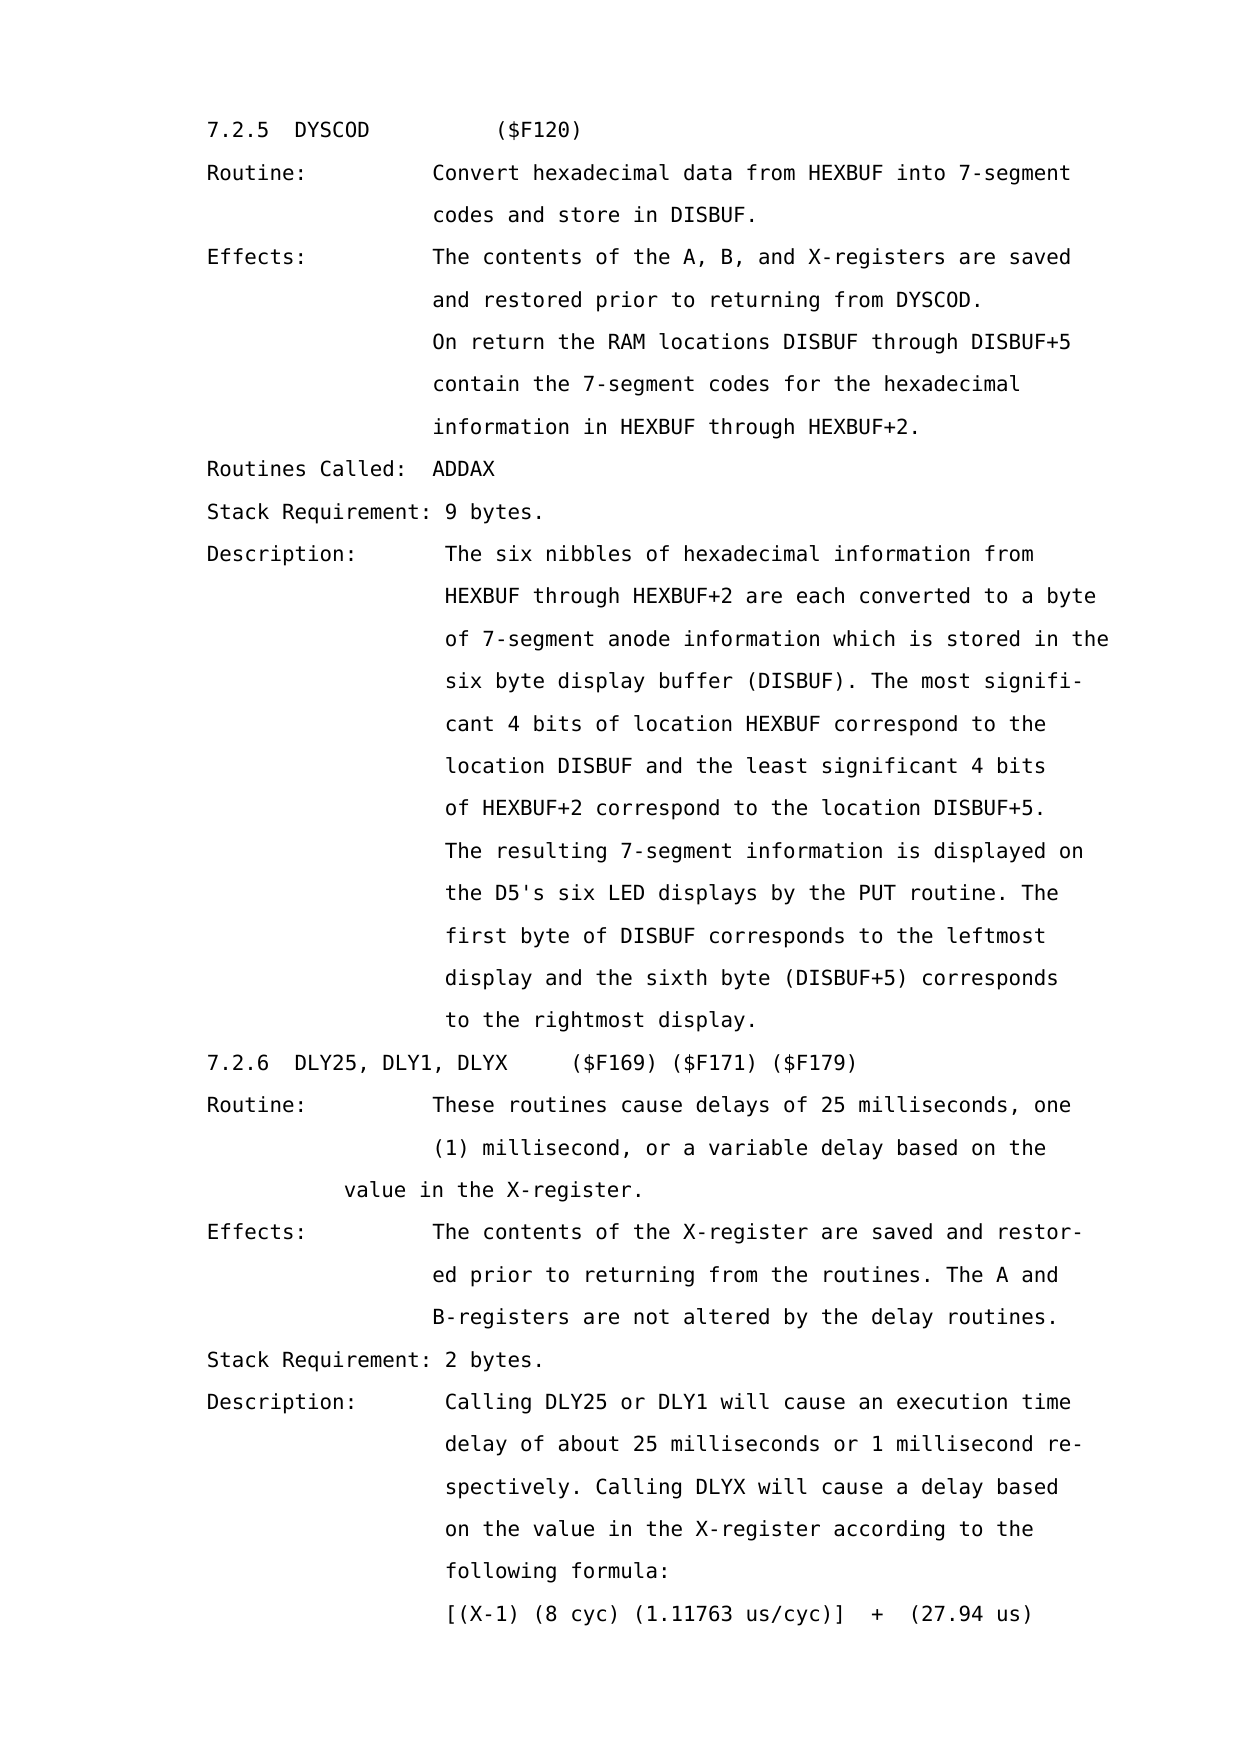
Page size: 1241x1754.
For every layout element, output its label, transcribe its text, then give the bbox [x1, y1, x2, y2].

text display and the sixth byte (DISBUF+5) corresponds [207, 966, 1122, 990]
text Description: Calling DLY25 or DLY1 will cause an execution time [207, 1390, 1122, 1414]
text six byte display buffer (DISBUF). The most signifi- [207, 669, 1122, 693]
text B-registers are not altered by the delay routines. [207, 1305, 1122, 1329]
text location DISBUF and the least significant 4 bits [207, 754, 1122, 778]
text 7.2.6 DLY25, DLY1, DLYX ($F169) ($F171) ($F179) [207, 1051, 1122, 1075]
text Routine: Convert hexadecimal data from HEXBUF into 7-segment [207, 161, 1122, 185]
text Stack Requirement: 2 bytes. [207, 1348, 1122, 1372]
text The resulting 7-segment information is displayed on [207, 839, 1122, 863]
text first byte of DISBUF corresponds to the leftmost [207, 924, 1122, 948]
text following formula: [207, 1559, 1122, 1584]
text Description: The six nibbles of hexadecimal information from [207, 542, 1122, 566]
text Routine: These routines cause delays of 25 milliseconds, one [207, 1093, 1122, 1117]
text and restored prior to returning from DYSCOD. [207, 288, 1122, 312]
text Effects: The contents of the X-register are saved and restor- [207, 1220, 1122, 1245]
text (1) millisecond, or a variable delay based on the [207, 1136, 1122, 1160]
text Stack Requirement: 9 bytes. [207, 500, 1122, 524]
text contain the 7-segment codes for the hexadecimal [207, 372, 1122, 397]
text On return the RAM locations DISBUF through DISBUF+5 [207, 330, 1122, 354]
text of HEXBUF+2 correspond to the location DISBUF+5. [207, 796, 1122, 821]
text codes and store in DISBUF. [207, 203, 1122, 227]
text on the value in the X-register according to the [207, 1517, 1122, 1541]
text [(X-1) (8 cyc) (1.11763 us/cyc)] + (27.94 us) [207, 1602, 1122, 1626]
text the D5's six LED displays by the PUT routine. The [207, 881, 1122, 906]
text spectively. Calling DLYX will cause a delay based [207, 1475, 1122, 1499]
text information in HEXBUF through HEXBUF+2. [207, 415, 1122, 439]
text value in the X-register. [118, 1178, 1122, 1202]
text of 7-segment anode information which is stored in the [207, 627, 1122, 651]
text Effects: The contents of the A, B, and X-registers are saved [207, 245, 1122, 269]
text cant 4 bits of location HEXBUF correspond to the [207, 712, 1122, 736]
text to the rightmost display. [207, 1008, 1122, 1033]
text ed prior to returning from the routines. The A and [207, 1263, 1122, 1287]
text delay of about 25 milliseconds or 1 millisecond re- [207, 1432, 1122, 1457]
text HEXBUF through HEXBUF+2 are each converted to a byte [207, 584, 1122, 609]
text Routines Called: ADDAX [207, 457, 1122, 482]
text 7.2.5 DYSCOD ($F120) [207, 118, 1122, 142]
